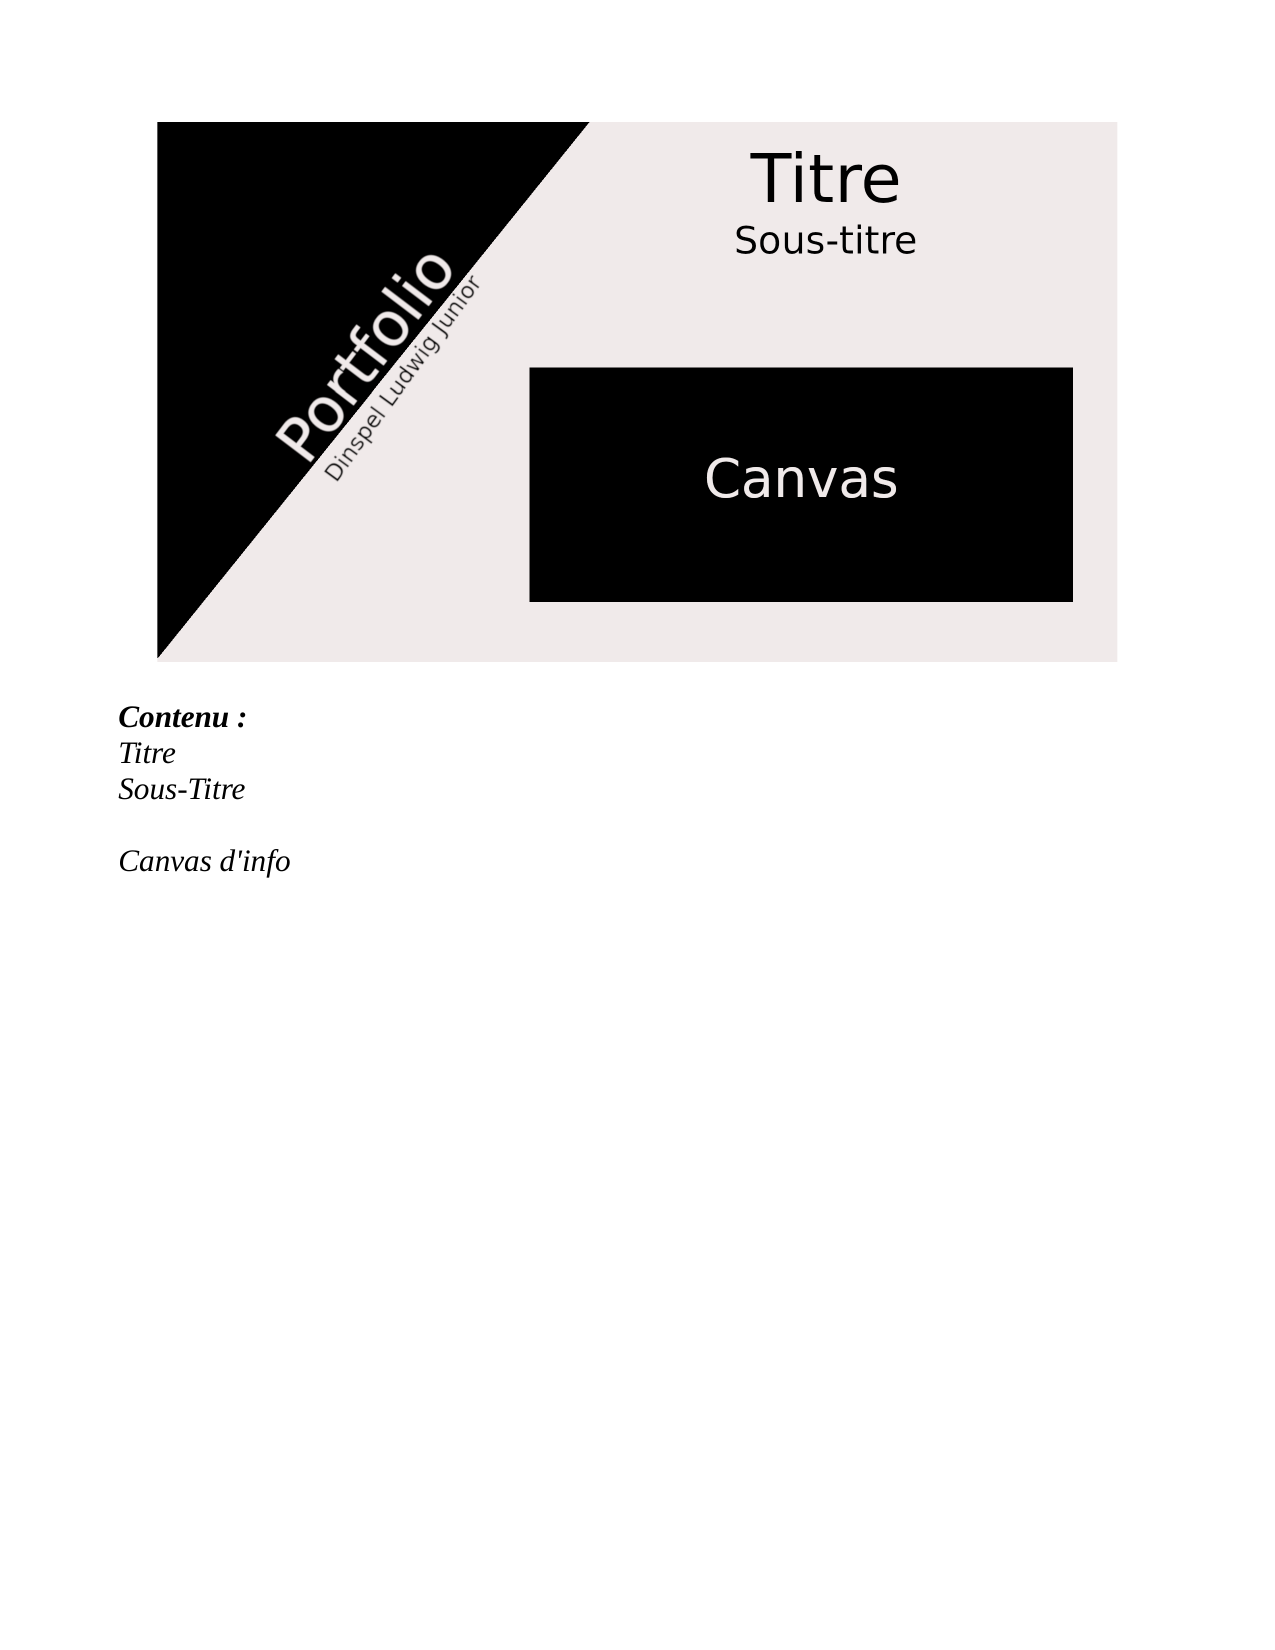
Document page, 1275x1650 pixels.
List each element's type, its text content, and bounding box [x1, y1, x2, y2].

text Canvas d'info [118, 842, 1157, 878]
picture [157, 122, 1118, 662]
text Sous-Titre [118, 770, 1157, 806]
text Titre [118, 734, 1157, 770]
text Contenu : [118, 698, 1157, 734]
